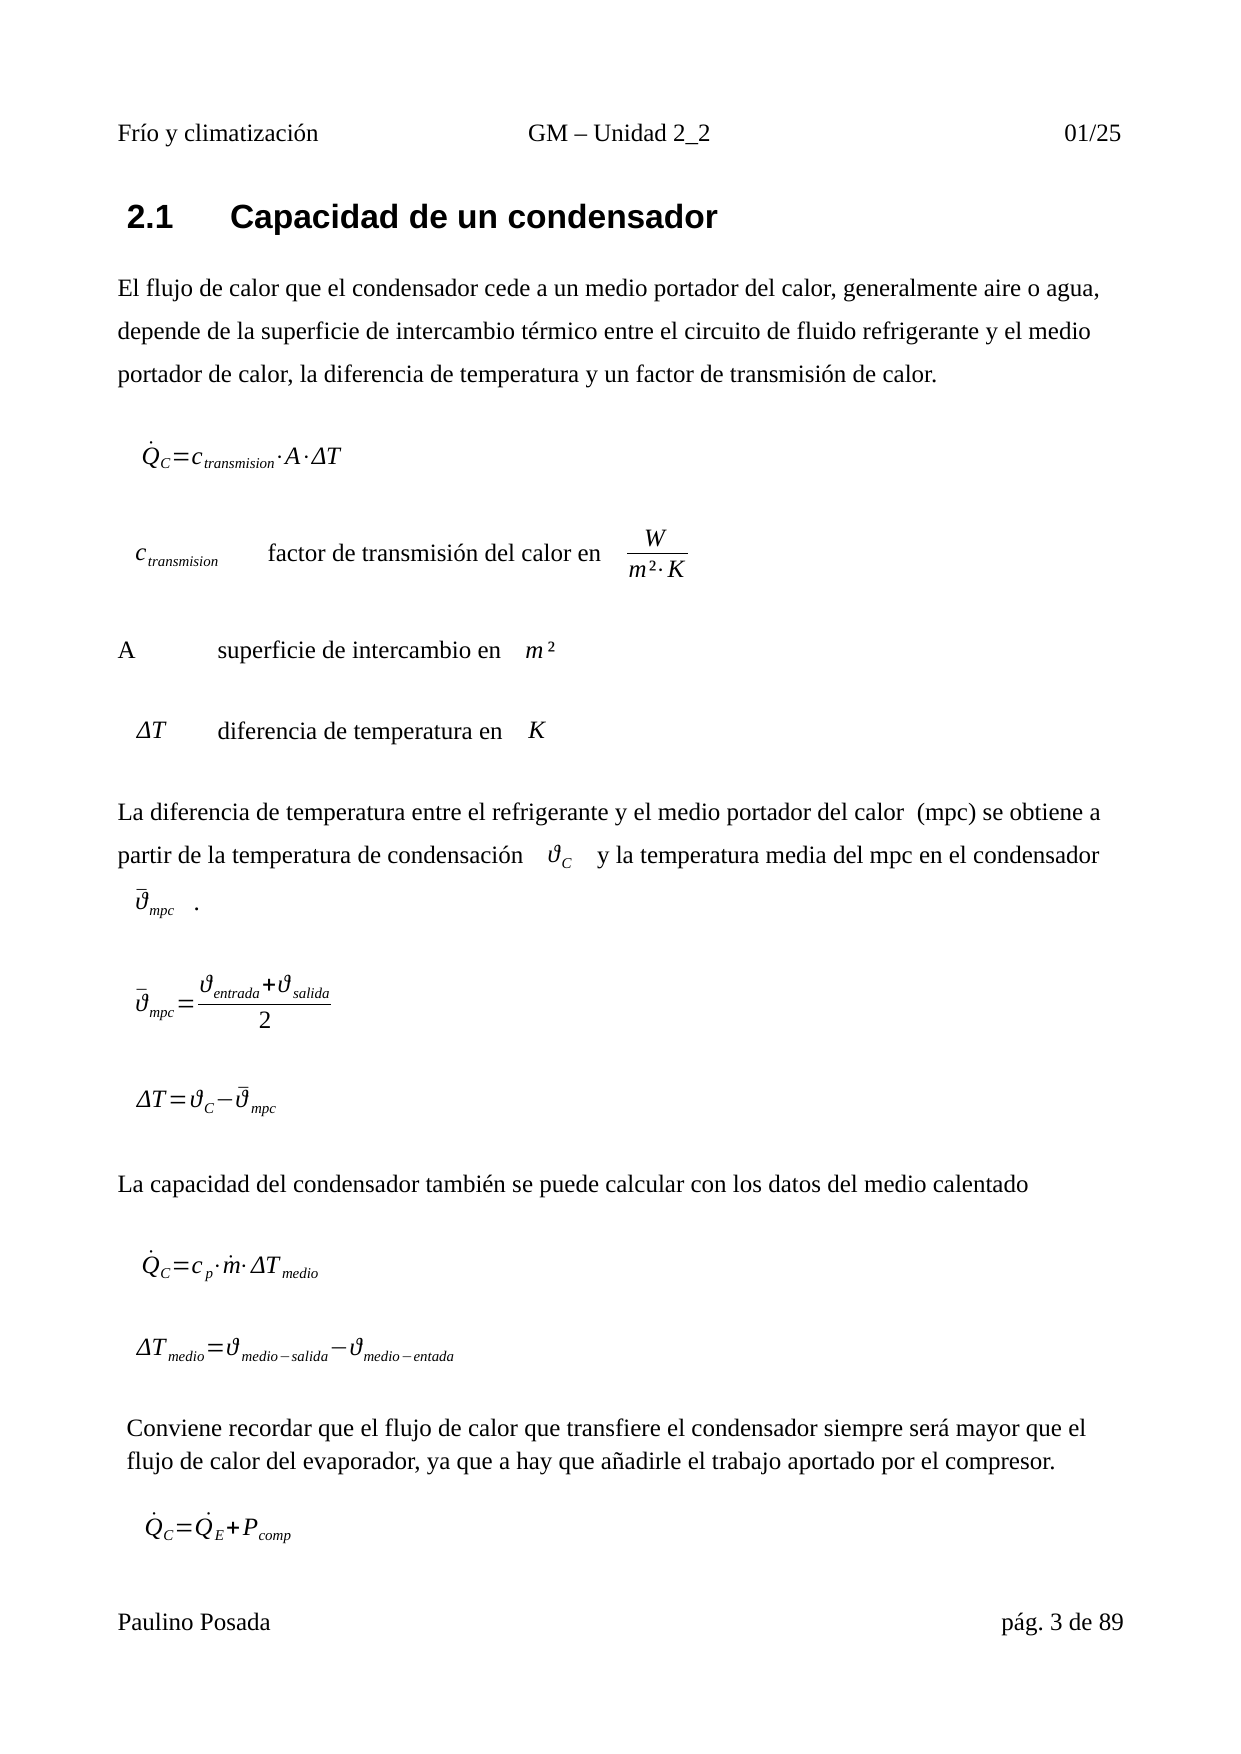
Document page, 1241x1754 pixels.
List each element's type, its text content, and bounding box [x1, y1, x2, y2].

text factor de transmisión del calor en [117, 524, 1123, 583]
text El flujo de calor que el condensador cede a un medio portador del calor, generalmente aire o agua, depende de la superficie de intercambio térmico entre el circuito de fluido refrigerante y el medio portador de calor, la diferencia de temperatura y un factor de transmisión de calor. [117, 273, 1123, 388]
text A superficie de intercambio en [117, 635, 1123, 664]
subtitle Capacidad de un condensador [117, 197, 1123, 236]
text Conviene recordar que el flujo de calor que transfiere el condensador siempre será mayor que el flujo de calor del evaporador, ya que a hay que añadirle el trabajo aportado por el compresor. [126, 1413, 1123, 1474]
text La capacidad del condensador también se puede calcular con los datos del medio calentado [117, 1169, 1123, 1197]
text diferencia de temperatura en [117, 716, 1123, 745]
text La diferencia de temperatura entre el refrigerante y el medio portador del calor (mpc) se obtiene a partir de la temperatura de condensación y la temperatura media del mpc en el condensador . [117, 797, 1123, 919]
